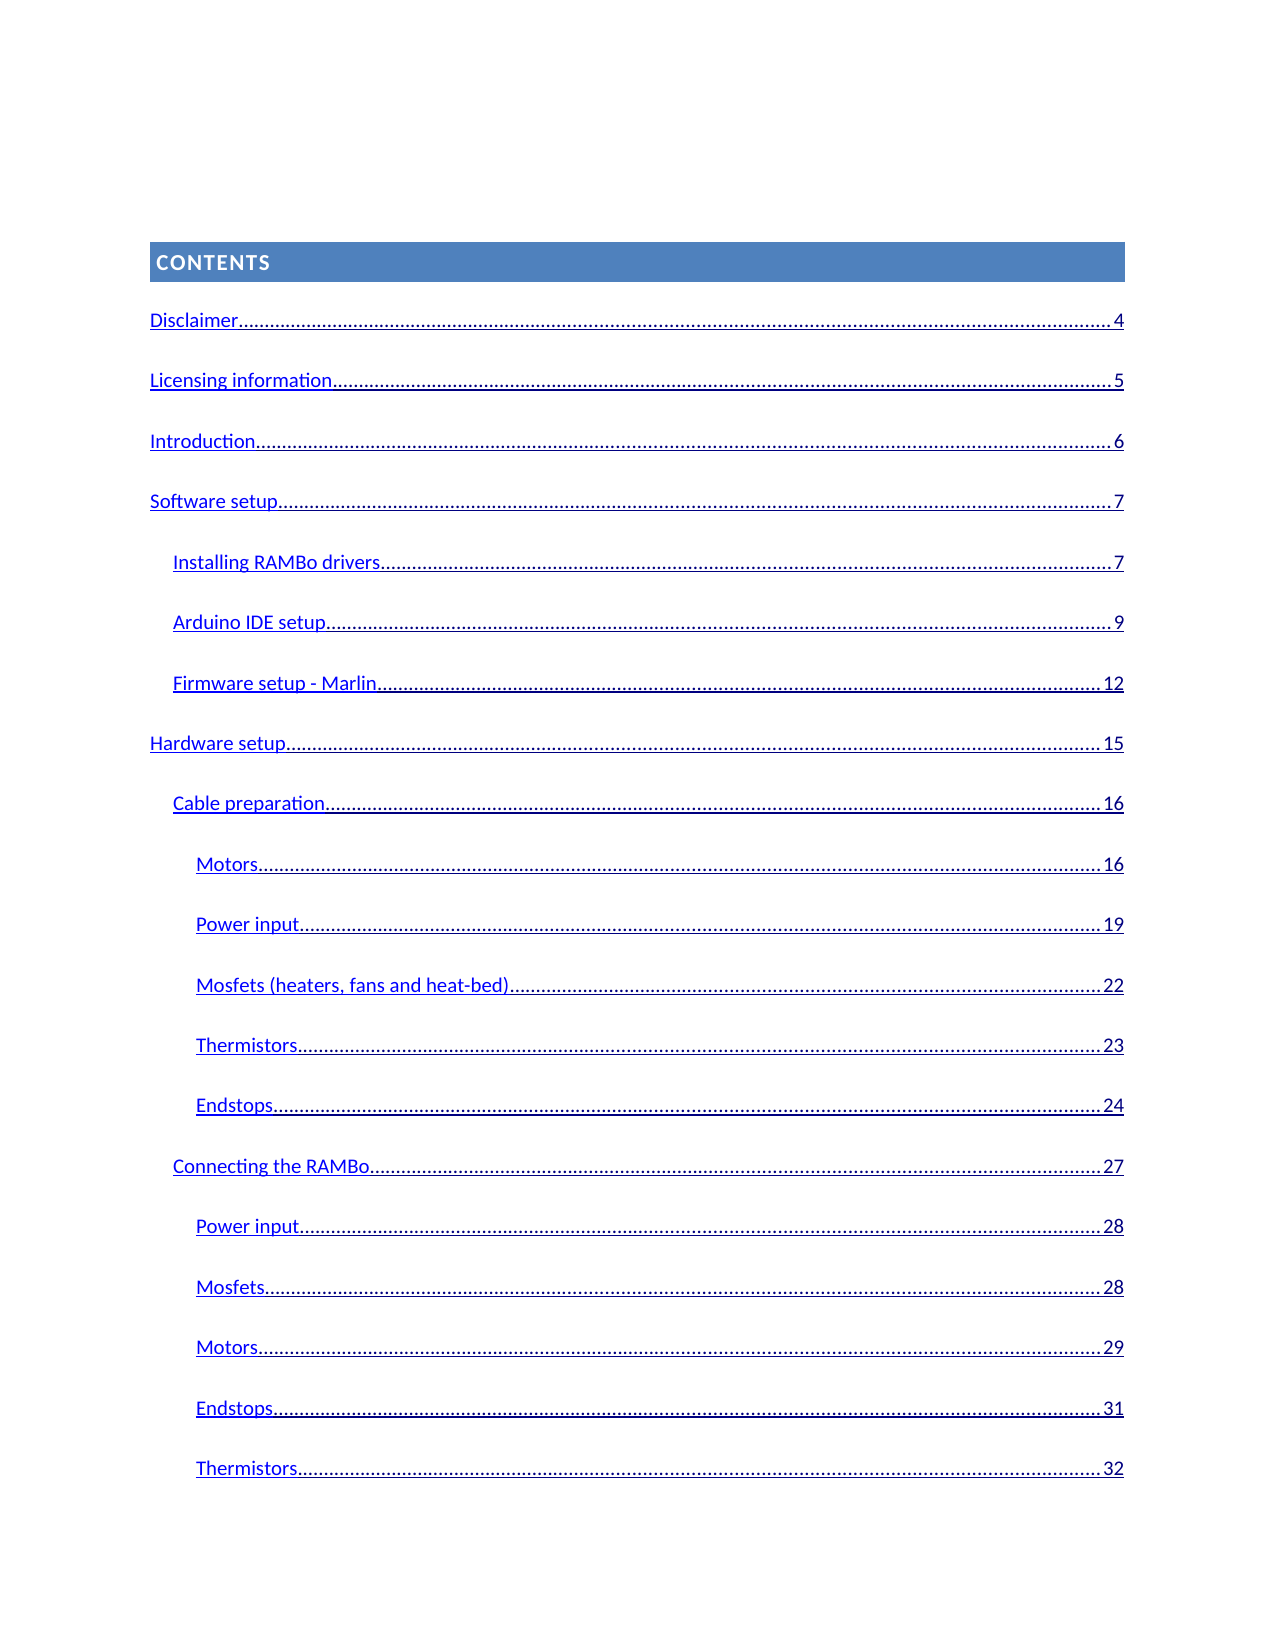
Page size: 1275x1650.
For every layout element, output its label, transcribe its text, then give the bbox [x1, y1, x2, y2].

text Connecting the RAMBo 27 [173, 1153, 1125, 1178]
text Installing RAMBo drivers 7 [173, 549, 1125, 574]
text Motors 16 [196, 851, 1125, 876]
text Arduino IDE setup 9 [173, 609, 1125, 635]
text Thermistors 23 [196, 1032, 1125, 1058]
text Disclaimer 4 [150, 307, 1125, 333]
text Thermistors 32 [196, 1455, 1125, 1481]
text Power input 19 [196, 911, 1125, 937]
text Endstops 24 [196, 1093, 1125, 1118]
text Hardware setup 15 [150, 730, 1125, 756]
text Cable preparation 16 [173, 791, 1125, 816]
text Endstops 31 [196, 1395, 1125, 1420]
text Licensing information 5 [150, 368, 1125, 393]
text Mosfets 28 [196, 1274, 1125, 1299]
text Mosfets (heaters, fans and heat-bed) 22 [196, 972, 1125, 997]
text Motors 29 [196, 1334, 1125, 1360]
text Introduction 6 [150, 428, 1125, 453]
text Software setup 7 [150, 488, 1125, 514]
text Firmware setup - Marlin 12 [173, 670, 1125, 695]
subtitle Contents [156, 248, 1119, 276]
text Power input 28 [196, 1213, 1125, 1239]
